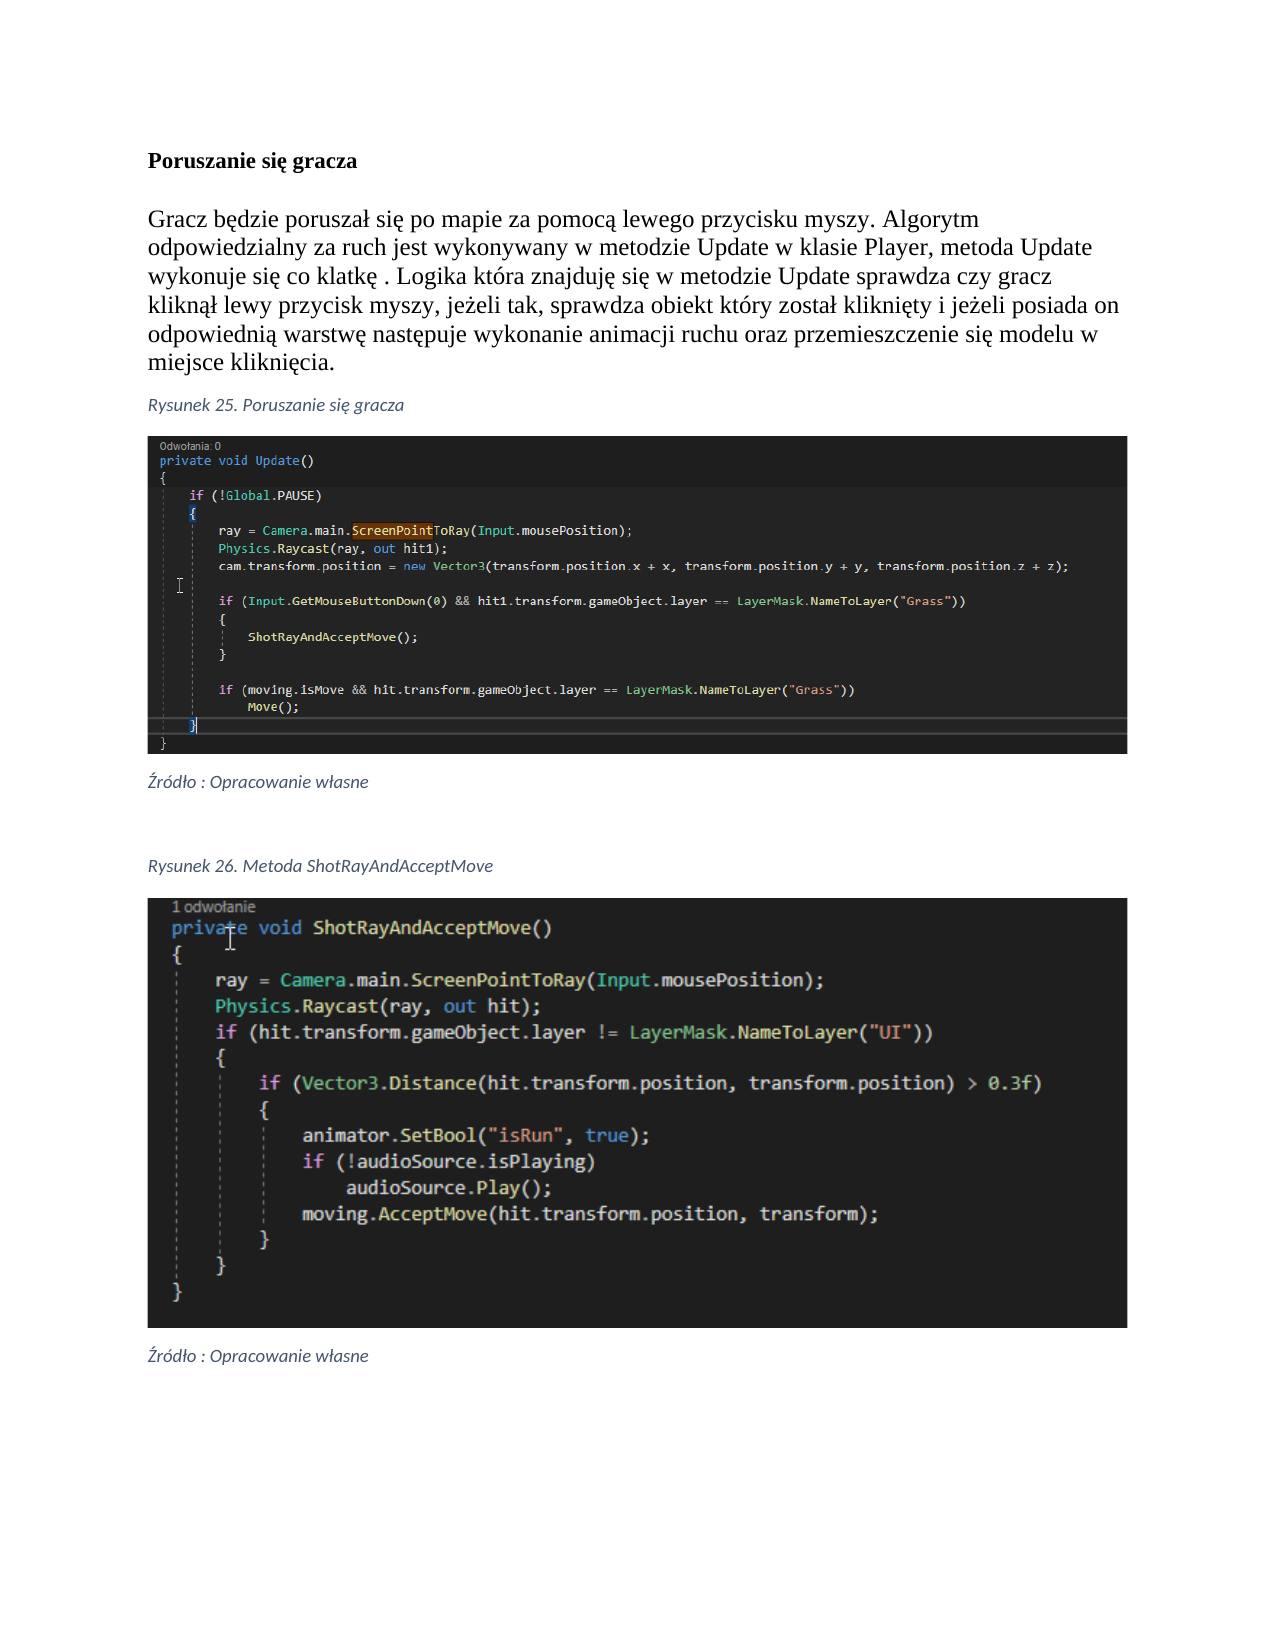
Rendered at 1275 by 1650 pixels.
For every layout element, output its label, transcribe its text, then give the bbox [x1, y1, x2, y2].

text Źródło : Opracowanie własne [148, 770, 1127, 793]
text Poruszanie się gracza [148, 148, 1127, 174]
text Rysunek 26. Metoda ShotRayAndAcceptMove [148, 855, 1127, 878]
text Gracz będzie poruszał się po mapie za pomocą lewego przycisku myszy. Algorytm odpowiedzialny za ruch jest wykonywany w metodzie Update w klasie Player, metoda Update wykonuje się co klatkę . Logika która znajduję się w metodzie Update sprawdza czy gracz kliknął lewy przycisk myszy, jeżeli tak, sprawdza obiekt który został kliknięty i jeżeli posiada on odpowiednią warstwę następuje wykonanie animacji ruchu oraz przemieszczenie się modelu w miejsce kliknięcia. [148, 204, 1127, 376]
text Rysunek 25. Poruszanie się gracza [148, 393, 1127, 416]
text Źródło : Opracowanie własne [148, 1344, 1127, 1367]
